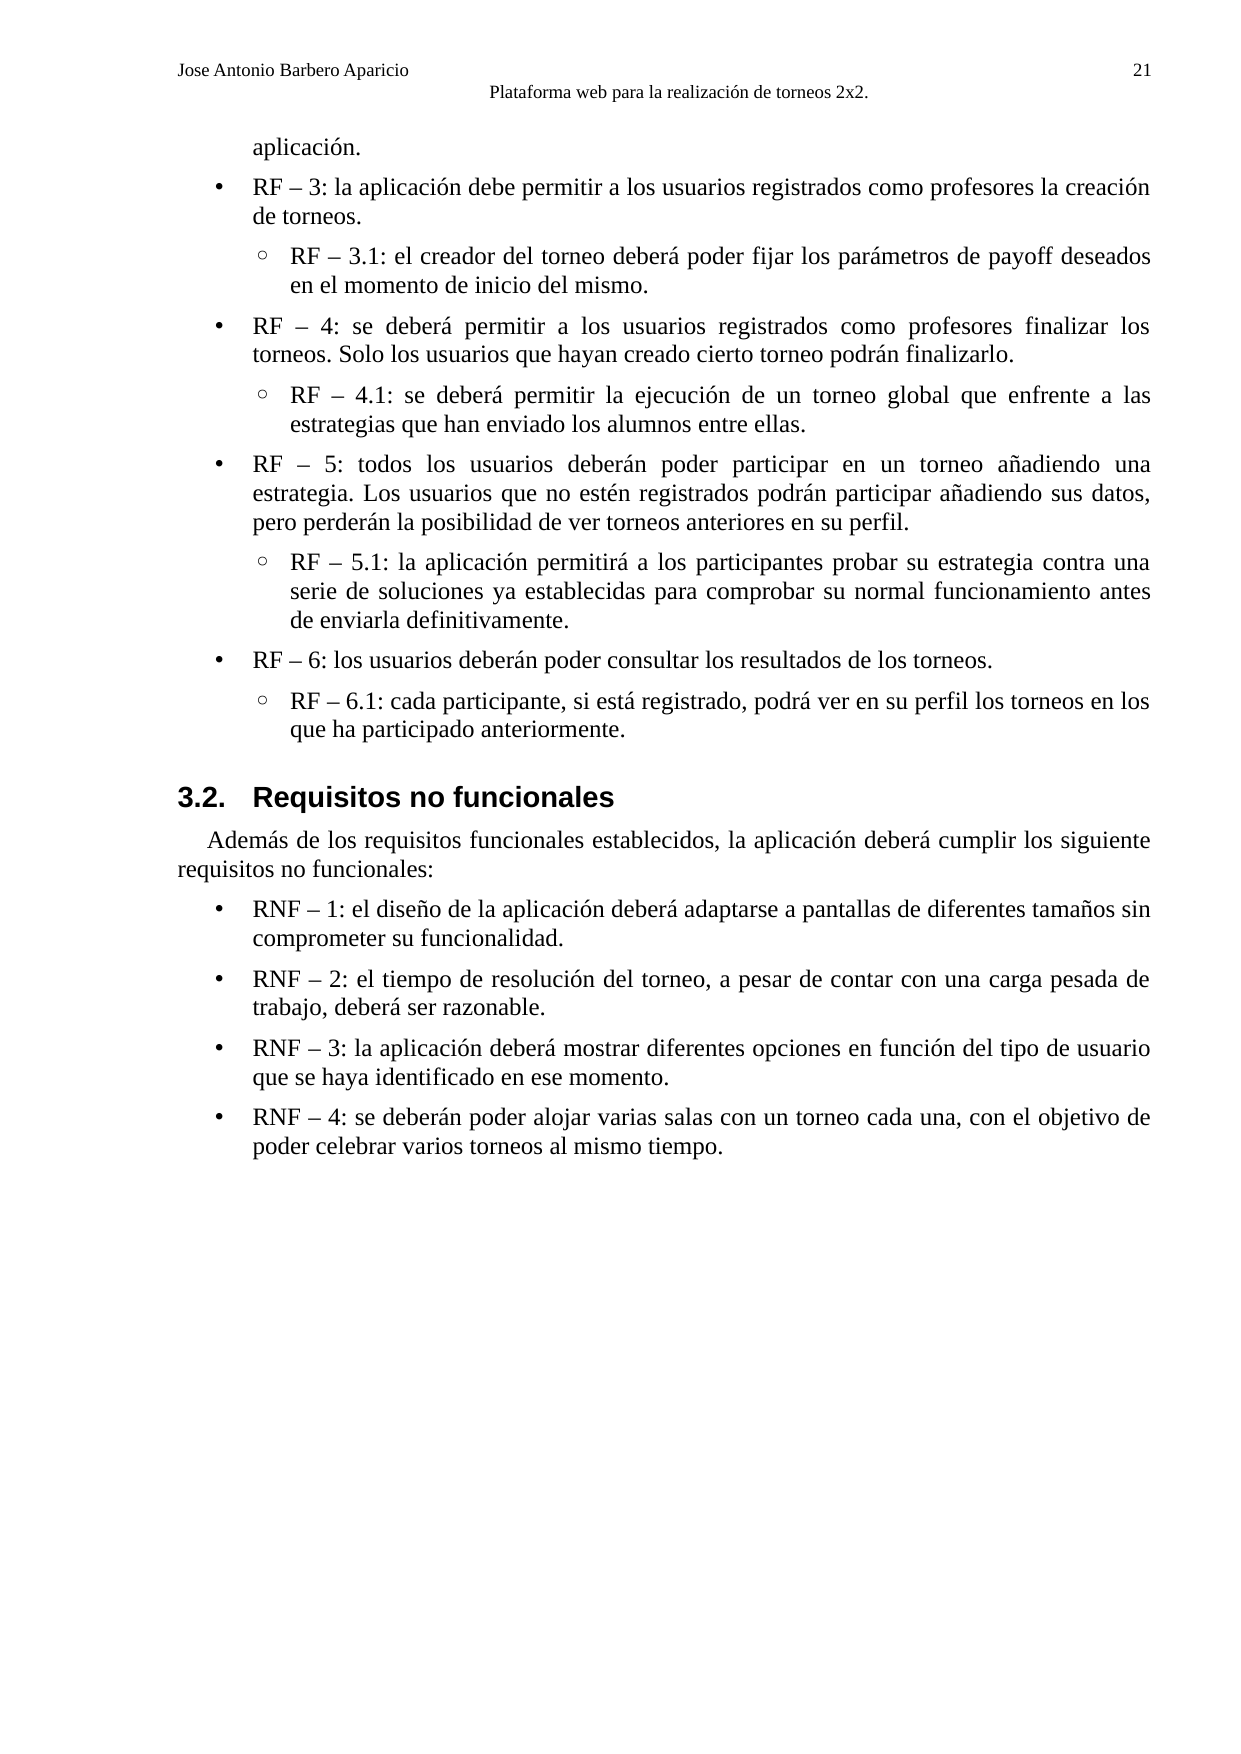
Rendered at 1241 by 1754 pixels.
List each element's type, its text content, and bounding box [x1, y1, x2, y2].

list RF – 6.1: cada participante, si está registrado, podrá ver en su perfil los torneos en los que ha participado anteriormente. [252, 686, 1152, 743]
list RF – 3.1: el creador del torneo deberá poder fijar los parámetros de payoff deseados en el momento de inicio del mismo. [252, 241, 1152, 299]
list RF – 4: se deberá permitir a los usuarios registrados como profesores finalizar los torneos. Solo los usuarios que hayan creado cierto torneo podrán finalizarlo. [215, 311, 1152, 368]
subtitle Requisitos no funcionales [177, 780, 1152, 813]
list aplicación. [215, 132, 1152, 160]
list RNF – 2: el tiempo de resolución del torneo, a pesar de contar con una carga pesada de trabajo, deberá ser razonable. [215, 964, 1152, 1021]
text Además de los requisitos funcionales establecidos, la aplicación deberá cumplir los siguiente requisitos no funcionales: [177, 825, 1152, 883]
list RF – 5: todos los usuarios deberán poder participar en un torneo añadiendo una estrategia. Los usuarios que no estén registrados podrán participar añadiendo sus datos, pero perderán la posibilidad de ver torneos anteriores en su perfil. [215, 449, 1152, 536]
list RNF – 3: la aplicación deberá mostrar diferentes opciones en función del tipo de usuario que se haya identificado en ese momento. [215, 1033, 1152, 1091]
list RNF – 1: el diseño de la aplicación deberá adaptarse a pantallas de diferentes tamaños sin comprometer su funcionalidad. [215, 894, 1152, 952]
list RF – 5.1: la aplicación permitirá a los participantes probar su estrategia contra una serie de soluciones ya establecidas para comprobar su normal funcionamiento antes de enviarla definitivamente. [252, 547, 1152, 633]
list RF – 3: la aplicación debe permitir a los usuarios registrados como profesores la creación de torneos. [215, 172, 1152, 230]
list RF – 6: los usuarios deberán poder consultar los resultados de los torneos. [215, 645, 1152, 674]
list RF – 4.1: se deberá permitir la ejecución de un torneo global que enfrente a las estrategias que han enviado los alumnos entre ellas. [252, 380, 1152, 437]
list RNF – 4: se deberán poder alojar varias salas con un torneo cada una, con el objetivo de poder celebrar varios torneos al mismo tiempo. [215, 1102, 1152, 1160]
